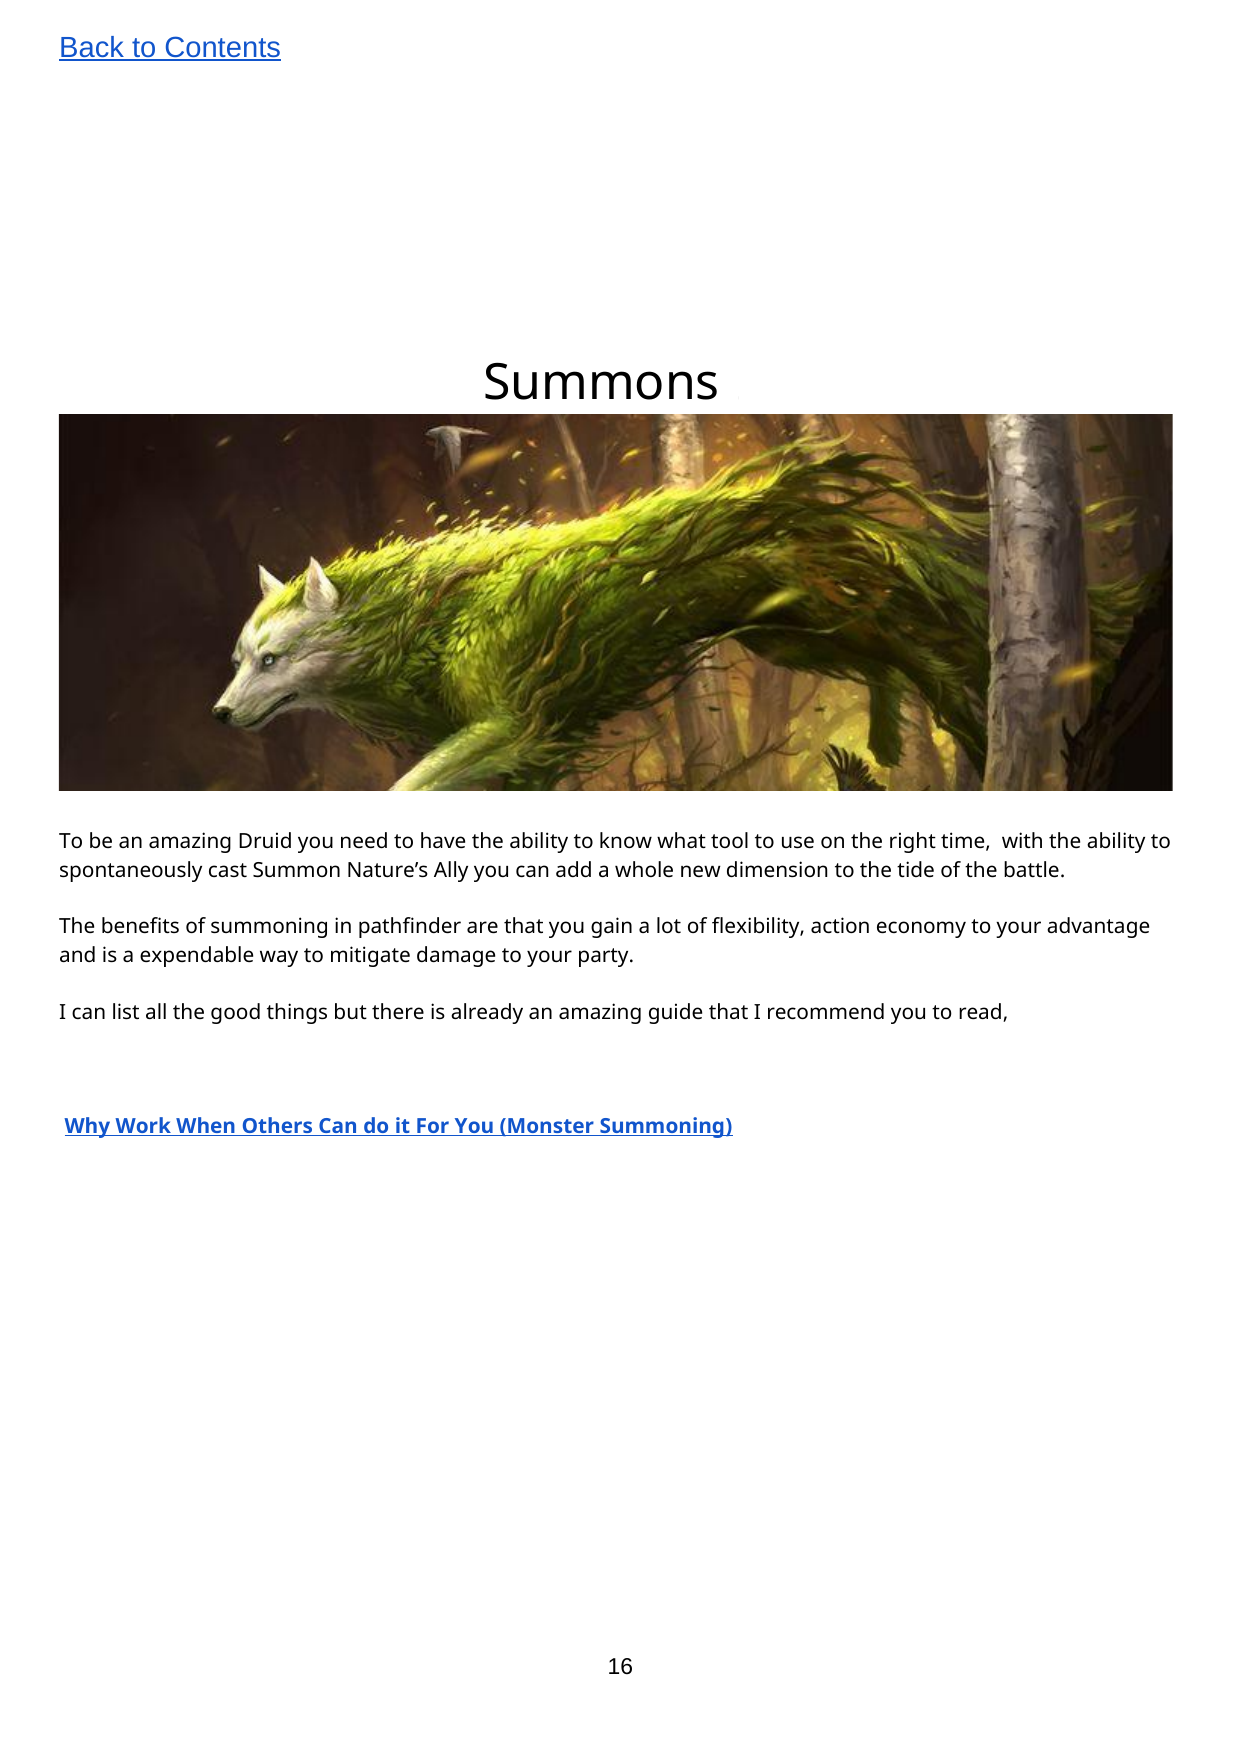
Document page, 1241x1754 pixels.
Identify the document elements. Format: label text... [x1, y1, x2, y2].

picture [58, 414, 1173, 791]
title Summons [59, 346, 1181, 414]
text The benefits of summoning in pathfinder are that you gain a lot of flexibility, action economy to your advantage and is a expendable way to mitigate damage to your party. [59, 912, 1181, 968]
text I can list all the good things but there is already an amazing guide that I recommend you to read, [59, 997, 1181, 1025]
text To be an amazing Druid you need to have the ability to know what tool to use on the right time, with the ability to spontaneously cast Summon Nature’s Ally you can add a whole new dimension to the tide of the battle. [59, 826, 1181, 883]
text Why Work When Others Can do it For You (Monster Summoning) [59, 1111, 1181, 1139]
